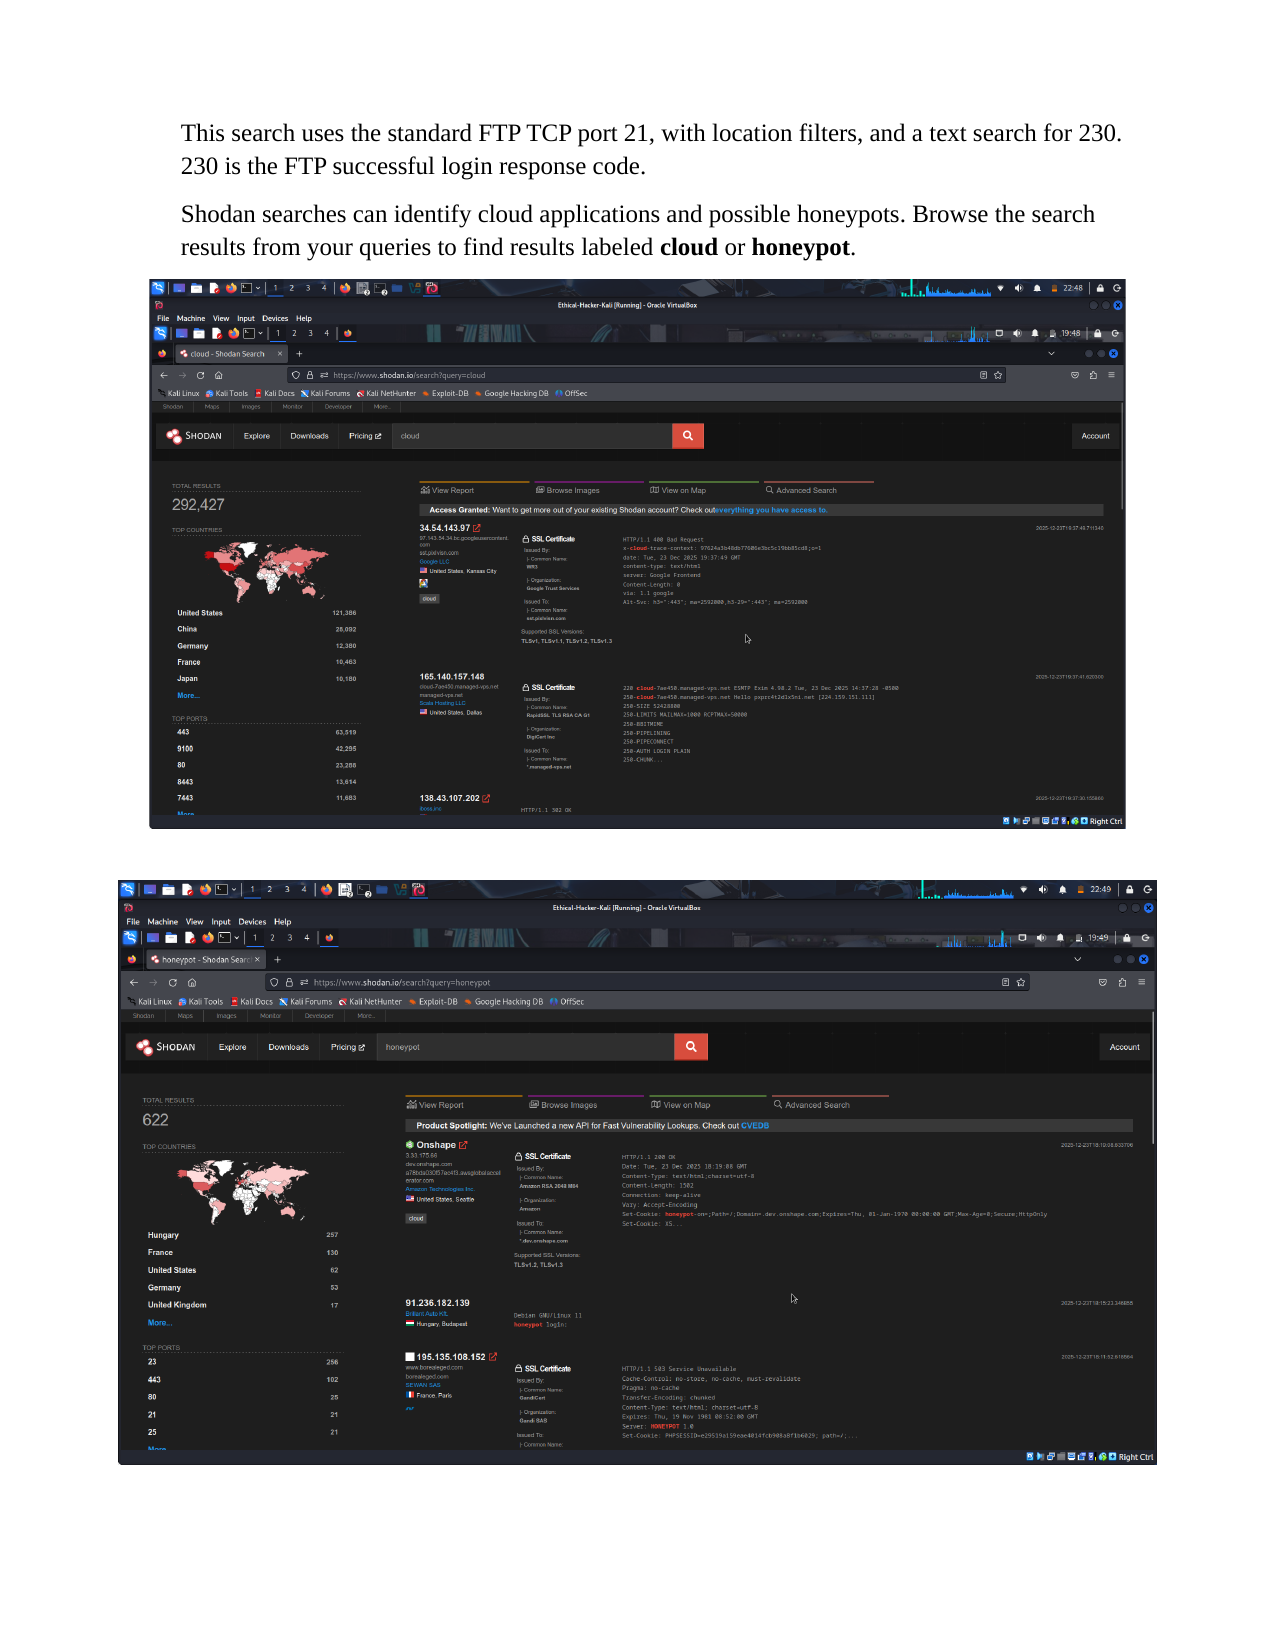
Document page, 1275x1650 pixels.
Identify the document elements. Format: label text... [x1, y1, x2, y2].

picture [149, 279, 1126, 829]
picture [118, 880, 1157, 1465]
text Shodan searches can identify cloud applications and possible honeypots. Browse the search results from your queries to find results labeled cloud or honeypot. [181, 199, 1157, 261]
text This search uses the standard FTP TCP port 21, with location filters, and a text search for 230. 230 is the FTP successful login response code. [181, 118, 1157, 180]
